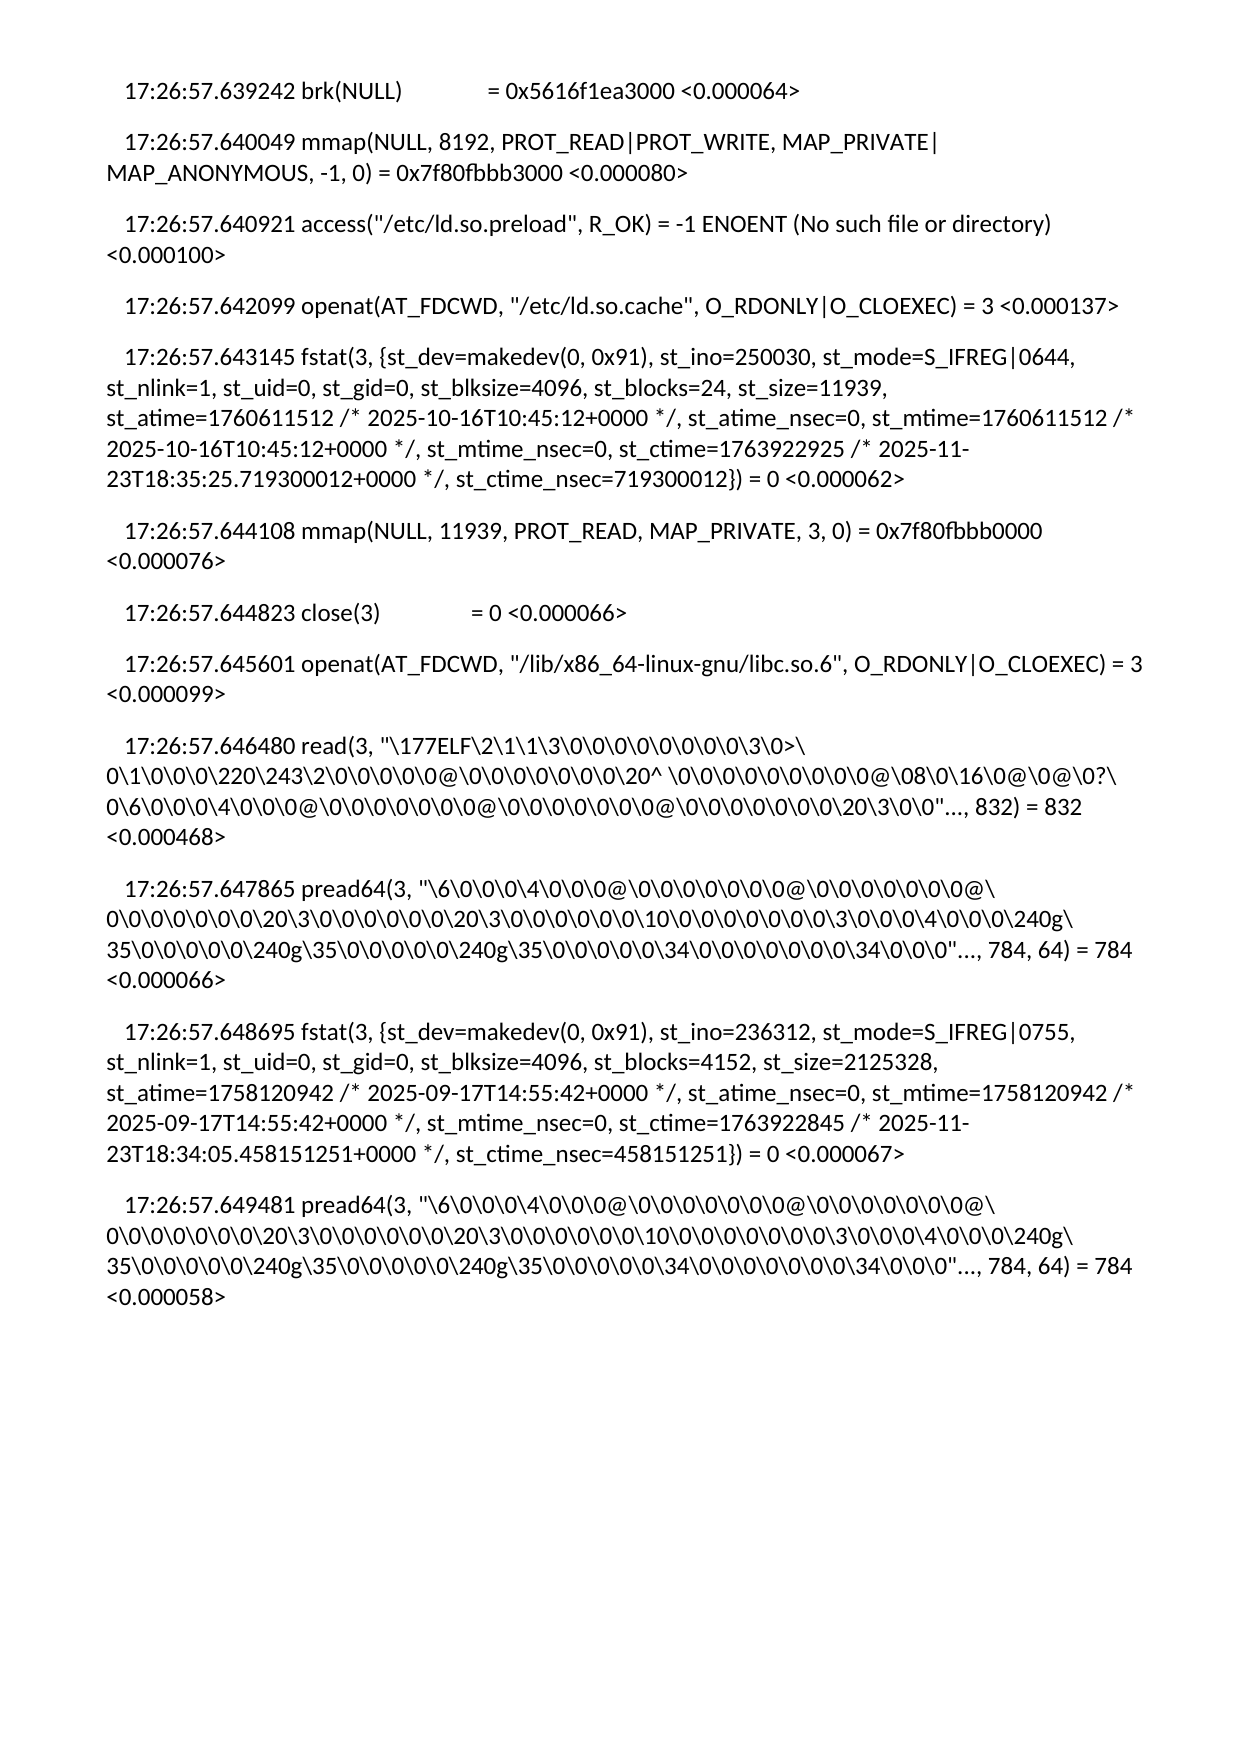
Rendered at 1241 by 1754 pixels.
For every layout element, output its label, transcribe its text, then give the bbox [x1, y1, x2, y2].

text 17:26:57.649481 pread64(3, "\6\0\0\0\4\0\0\0@\0\0\0\0\0\0\0@\0\0\0\0\0\0\0@\0\0\0\0\0\0\0\20\3\0\0\0\0\0\0\20\3\0\0\0\0\0\0\10\0\0\0\0\0\0\0\3\0\0\0\4\0\0\0\240g\35\0\0\0\0\0\240g\35\0\0\0\0\0\240g\35\0\0\0\0\0\34\0\0\0\0\0\0\0\34\0\0\0"..., 784, 64) = 784 <0.000058> [106, 1189, 1147, 1311]
text 17:26:57.640921 access("/etc/ld.so.preload", R_OK) = -1 ENOENT (No such file or directory) <0.000100> [106, 208, 1147, 269]
text 17:26:57.648695 fstat(3, {st_dev=makedev(0, 0x91), st_ino=236312, st_mode=S_IFREG|0755, st_nlink=1, st_uid=0, st_gid=0, st_blksize=4096, st_blocks=4152, st_size=2125328, st_atime=1758120942 /* 2025-09-17T14:55:42+0000 */, st_atime_nsec=0, st_mtime=1758120942 /* 2025-09-17T14:55:42+0000 */, st_mtime_nsec=0, st_ctime=1763922845 /* 2025-11-23T18:34:05.458151251+0000 */, st_ctime_nsec=458151251}) = 0 <0.000067> [106, 1016, 1147, 1168]
text 17:26:57.645601 openat(AT_FDCWD, "/lib/x86_64-linux-gnu/libc.so.6", O_RDONLY|O_CLOEXEC) = 3 <0.000099> [106, 648, 1147, 709]
text 17:26:57.642099 openat(AT_FDCWD, "/etc/ld.so.cache", O_RDONLY|O_CLOEXEC) = 3 <0.000137> [106, 290, 1147, 321]
text 17:26:57.646480 read(3, "\177ELF\2\1\1\3\0\0\0\0\0\0\0\0\3\0>\0\1\0\0\0\220\243\2\0\0\0\0\0@\0\0\0\0\0\0\0\20^ \0\0\0\0\0\0\0\0\0@\08\0\16\0@\0@\0?\0\6\0\0\0\4\0\0\0@\0\0\0\0\0\0\0@\0\0\0\0\0\0\0@\0\0\0\0\0\0\0\20\3\0\0"..., 832) = 832 <0.000468> [106, 730, 1147, 852]
text 17:26:57.644823 close(3) = 0 <0.000066> [106, 597, 1147, 627]
text 17:26:57.643145 fstat(3, {st_dev=makedev(0, 0x91), st_ino=250030, st_mode=S_IFREG|0644, st_nlink=1, st_uid=0, st_gid=0, st_blksize=4096, st_blocks=24, st_size=11939, st_atime=1760611512 /* 2025-10-16T10:45:12+0000 */, st_atime_nsec=0, st_mtime=1760611512 /* 2025-10-16T10:45:12+0000 */, st_mtime_nsec=0, st_ctime=1763922925 /* 2025-11-23T18:35:25.719300012+0000 */, st_ctime_nsec=719300012}) = 0 <0.000062> [106, 341, 1147, 494]
text 17:26:57.640049 mmap(NULL, 8192, PROT_READ|PROT_WRITE, MAP_PRIVATE|MAP_ANONYMOUS, -1, 0) = 0x7f80fbbb3000 <0.000080> [106, 126, 1147, 187]
text 17:26:57.639242 brk(NULL) = 0x5616f1ea3000 <0.000064> [106, 75, 1147, 106]
text 17:26:57.644108 mmap(NULL, 11939, PROT_READ, MAP_PRIVATE, 3, 0) = 0x7f80fbbb0000 <0.000076> [106, 515, 1147, 576]
text 17:26:57.647865 pread64(3, "\6\0\0\0\4\0\0\0@\0\0\0\0\0\0\0@\0\0\0\0\0\0\0@\0\0\0\0\0\0\0\20\3\0\0\0\0\0\0\20\3\0\0\0\0\0\0\10\0\0\0\0\0\0\0\3\0\0\0\4\0\0\0\240g\35\0\0\0\0\0\240g\35\0\0\0\0\0\240g\35\0\0\0\0\0\34\0\0\0\0\0\0\0\34\0\0\0"..., 784, 64) = 784 <0.000066> [106, 873, 1147, 995]
